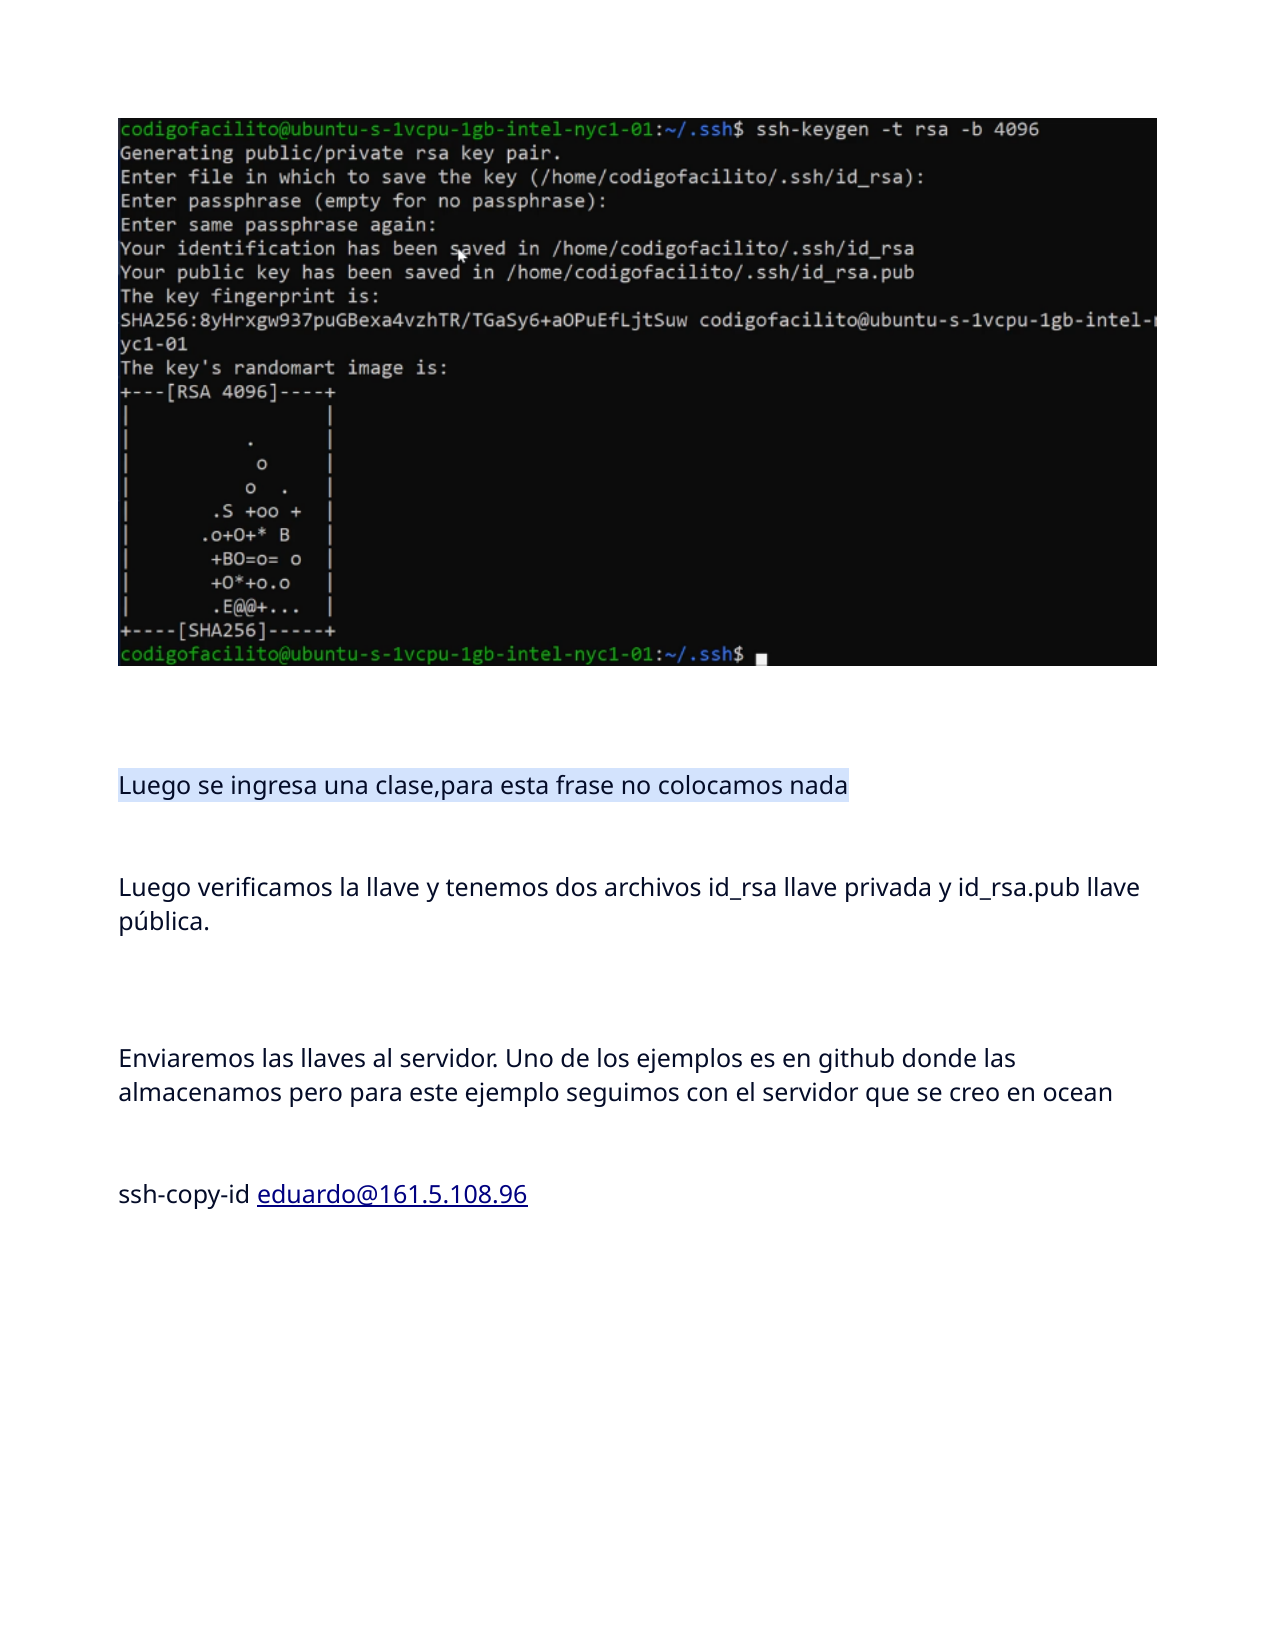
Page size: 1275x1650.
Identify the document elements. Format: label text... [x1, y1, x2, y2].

text ssh-copy-id eduardo@161.5.108.96 [118, 1176, 1157, 1211]
picture [118, 118, 1157, 666]
text Luego se ingresa una clase,para esta frase no colocamos nada [118, 768, 1157, 802]
text Luego verificamos la llave y tenemos dos archivos id_rsa llave privada y id_rsa.pub llave pública. [118, 870, 1157, 938]
text Enviaremos las llaves al servidor. Uno de los ejemplos es en github donde las almacenamos pero para este ejemplo seguimos con el servidor que se creo en ocean [118, 1040, 1157, 1108]
